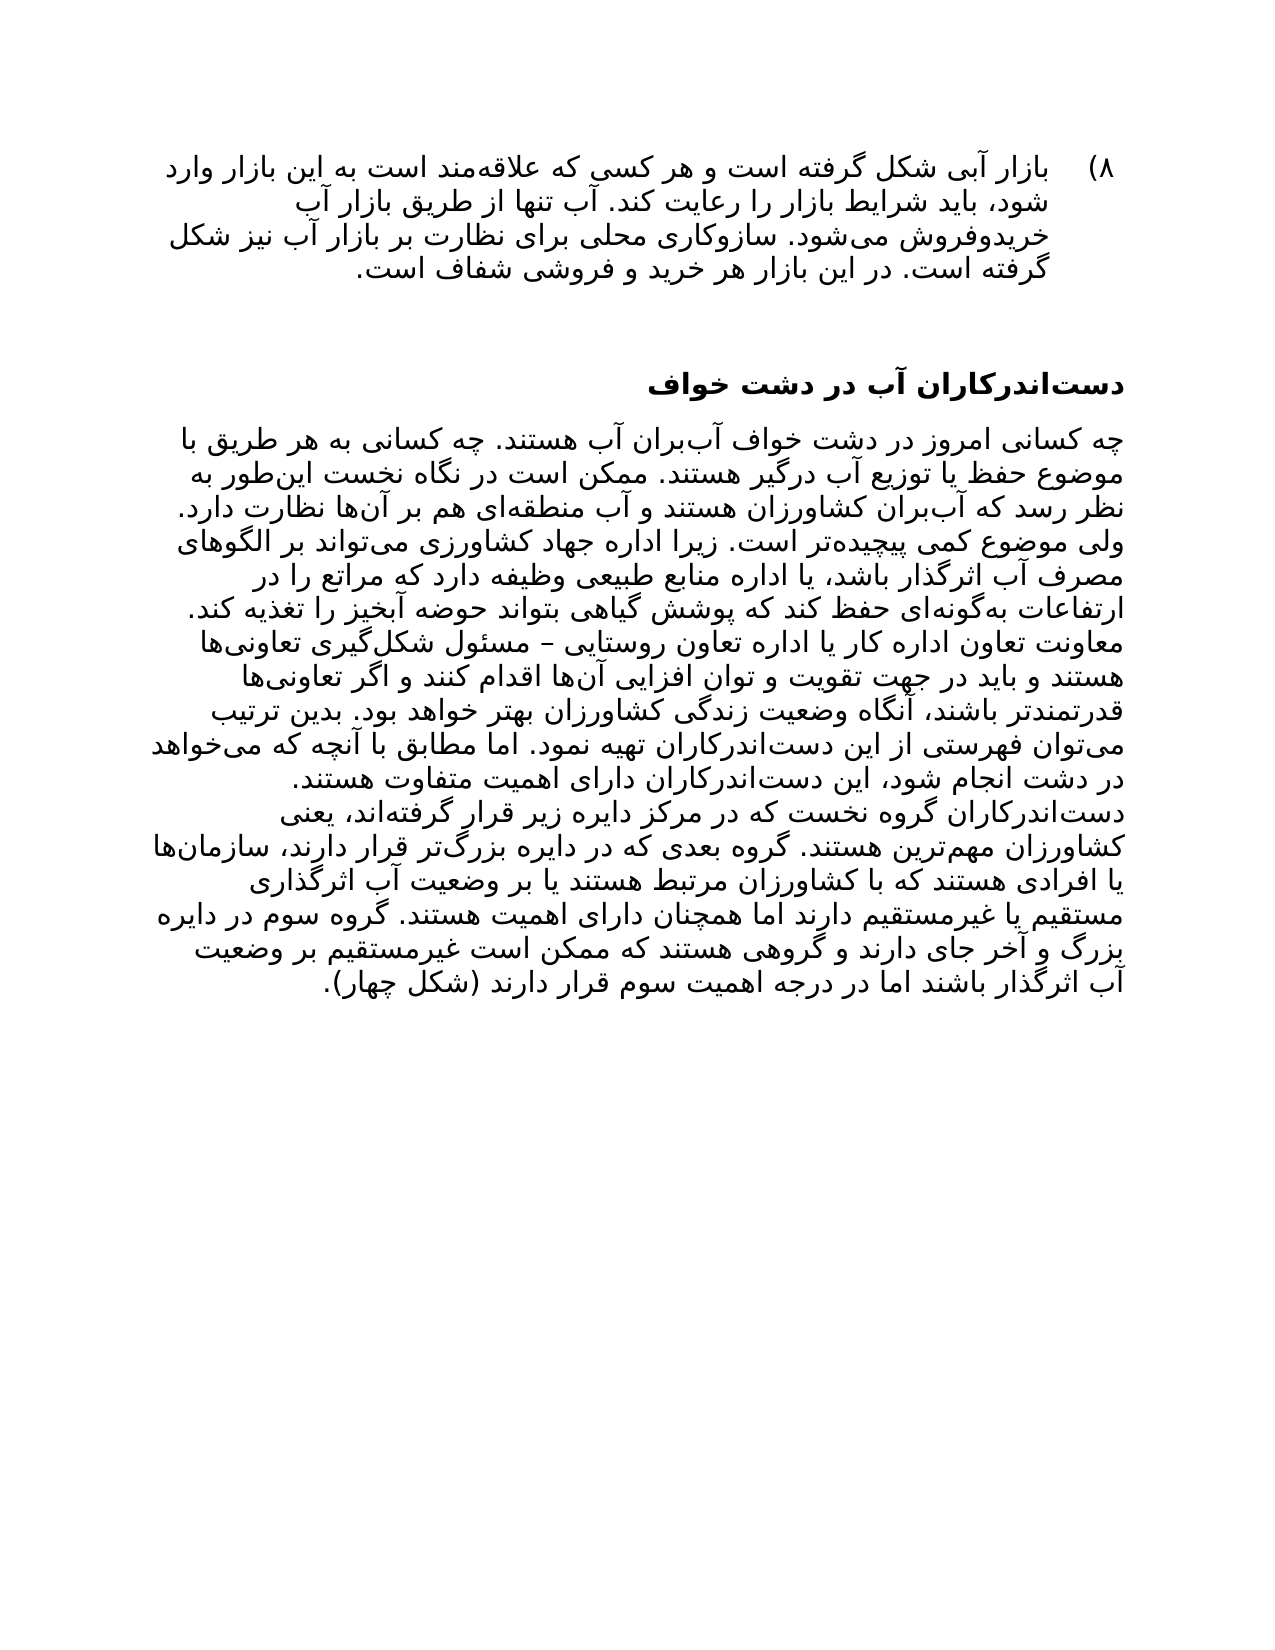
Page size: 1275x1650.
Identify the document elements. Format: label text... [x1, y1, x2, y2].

list بازار آبی شکل گرفته است و هر کسی که علاقه‌مند است به این بازار وارد شود، باید شرایط بازار را رعایت کند. آب تنها از طریق بازار آب خریدوفروش می‌شود. سازوکاری محلی برای نظارت بر بازار آب نیز شکل گرفته است. در این بازار هر خرید و فروشی شفاف است. [150, 150, 1087, 286]
text دست‌اندرکاران آب در دشت خواف [150, 367, 1125, 401]
text چه کسانی امروز در دشت خواف آب‌بران آب هستند. چه کسانی به هر طریق با موضوع حفظ یا توزیع آب درگیر هستند. ممکن است در نگاه نخست این‌طور به نظر رسد که آب‌بران کشاورزان هستند و آب منطقه‌ای هم بر آن‌ها نظارت دارد. ولی موضوع کمی پیچیده‌تر است. زیرا اداره جهاد کشاورزی می‌تواند بر الگوهای مصرف آب اثرگذار باشد، یا اداره منابع طبیعی وظیفه دارد که مراتع را در ارتفاعات به‌گونه‌ای حفظ کند که پوشش گیاهی بتواند حوضه آبخیز را تغذیه کند. معاونت تعاون اداره کار یا اداره تعاون روستایی – مسئول شکل‌گیری تعاونی‌ها هستند و باید در جهت تقویت و توان افزایی آن‌ها اقدام کنند و اگر تعاونی‌ها قدرتمندتر باشند، آنگاه وضعیت زندگی کشاورزان بهتر خواهد بود. بدین ترتیب می‌توان فهرستی از این دست‌اندرکاران تهیه نمود. اما مطابق با آنچه که می‌خواهد در دشت انجام شود، این دست‌اندرکاران دارای اهمیت متفاوت هستند. دست‌اندرکاران گروه نخست که در مرکز دایره زیر قرار گرفته‌اند، یعنی کشاورزان مهم‌ترین هستند. گروه بعدی که در دایره بزرگ‌تر قرار دارند، سازمان‌ها یا افرادی هستند که با کشاورزان مرتبط هستند یا بر وضعیت آب اثرگذاری مستقیم یا غیرمستقیم دارند اما همچنان دارای اهمیت هستند. گروه سوم در دایره بزرگ و آخر جای دارند و گروهی هستند که ممکن است غیرمستقیم بر وضعیت آب اثرگذار باشند اما در درجه اهمیت سوم قرار دارند (شکل چهار). [150, 422, 1125, 999]
